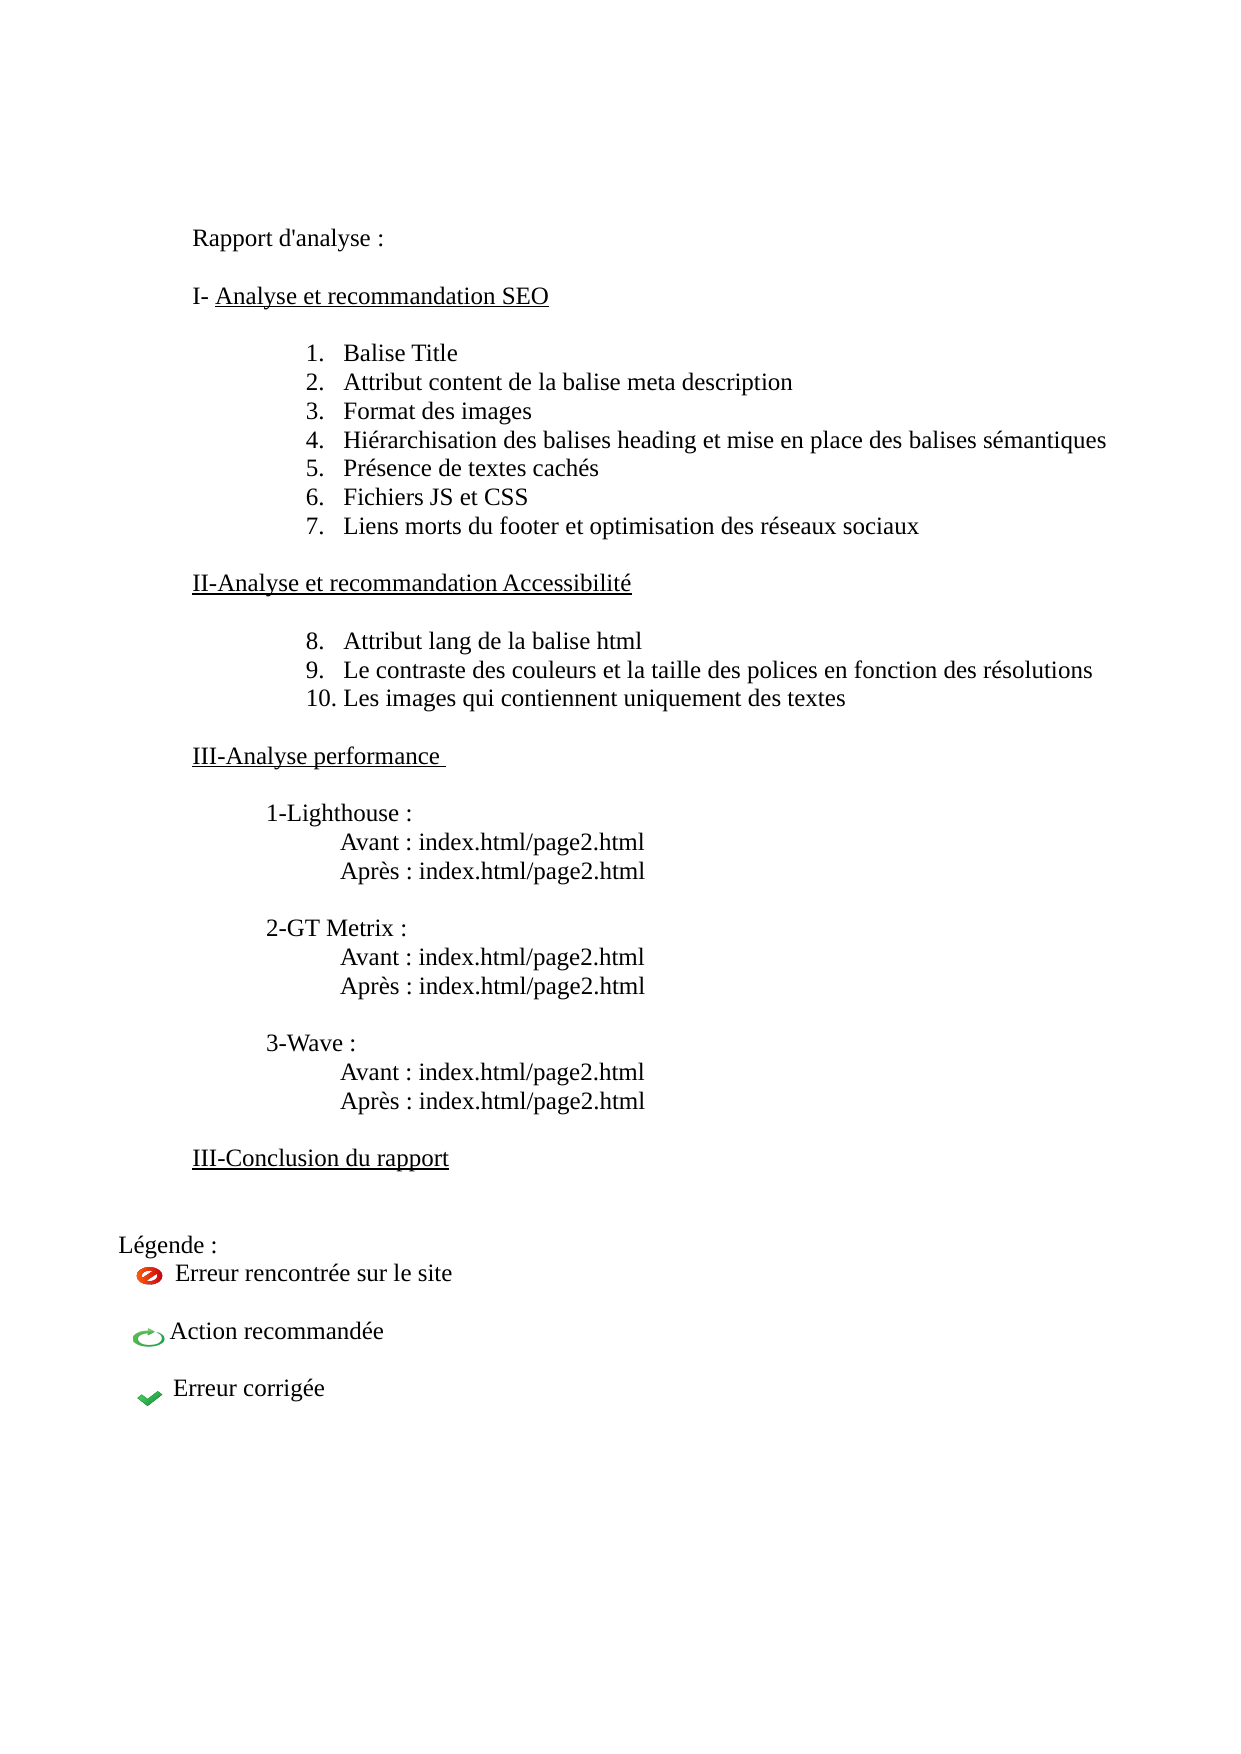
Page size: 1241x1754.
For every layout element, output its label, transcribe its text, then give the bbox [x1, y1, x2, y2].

list Les images qui contiennent uniquement des textes [306, 683, 1122, 712]
text Rapport d'analyse : [118, 219, 1122, 252]
text II-Analyse et recommandation Accessibilité [118, 568, 1122, 597]
text Légende : [118, 1230, 1122, 1258]
text Après : index.html/page2.html [118, 971, 1122, 1000]
text Erreur corrigée [118, 1373, 1122, 1402]
list Fichiers JS et CSS [306, 482, 1122, 511]
picture [132, 1328, 165, 1347]
list Attribut lang de la balise html [306, 626, 1122, 655]
text 2-GT Metrix : [118, 913, 1122, 942]
list Le contraste des couleurs et la taille des polices en fonction des résolutions [306, 655, 1122, 683]
text Après : index.html/page2.html [118, 856, 1122, 885]
list Présence de textes cachés [306, 453, 1122, 482]
text Action recommandée [118, 1316, 1122, 1345]
text Avant : index.html/page2.html [118, 827, 1122, 856]
text Erreur rencontrée sur le site [118, 1258, 1122, 1287]
text III-Analyse performance [118, 741, 1122, 770]
list Format des images [306, 396, 1122, 425]
list Attribut content de la balise meta description [306, 367, 1122, 396]
list Liens morts du footer et optimisation des réseaux sociaux [306, 511, 1122, 540]
list Balise Title [306, 338, 1122, 367]
text Avant : index.html/page2.html [118, 942, 1122, 971]
text I- Analyse et recommandation SEO [118, 281, 1122, 310]
list Hiérarchisation des balises heading et mise en place des balises sémantiques [306, 425, 1122, 453]
text III-Conclusion du rapport [118, 1143, 1122, 1172]
text Avant : index.html/page2.html [118, 1057, 1122, 1086]
text 3-Wave : [118, 1028, 1122, 1057]
text 1-Lighthouse : [118, 798, 1122, 827]
text Après : index.html/page2.html [118, 1086, 1122, 1115]
